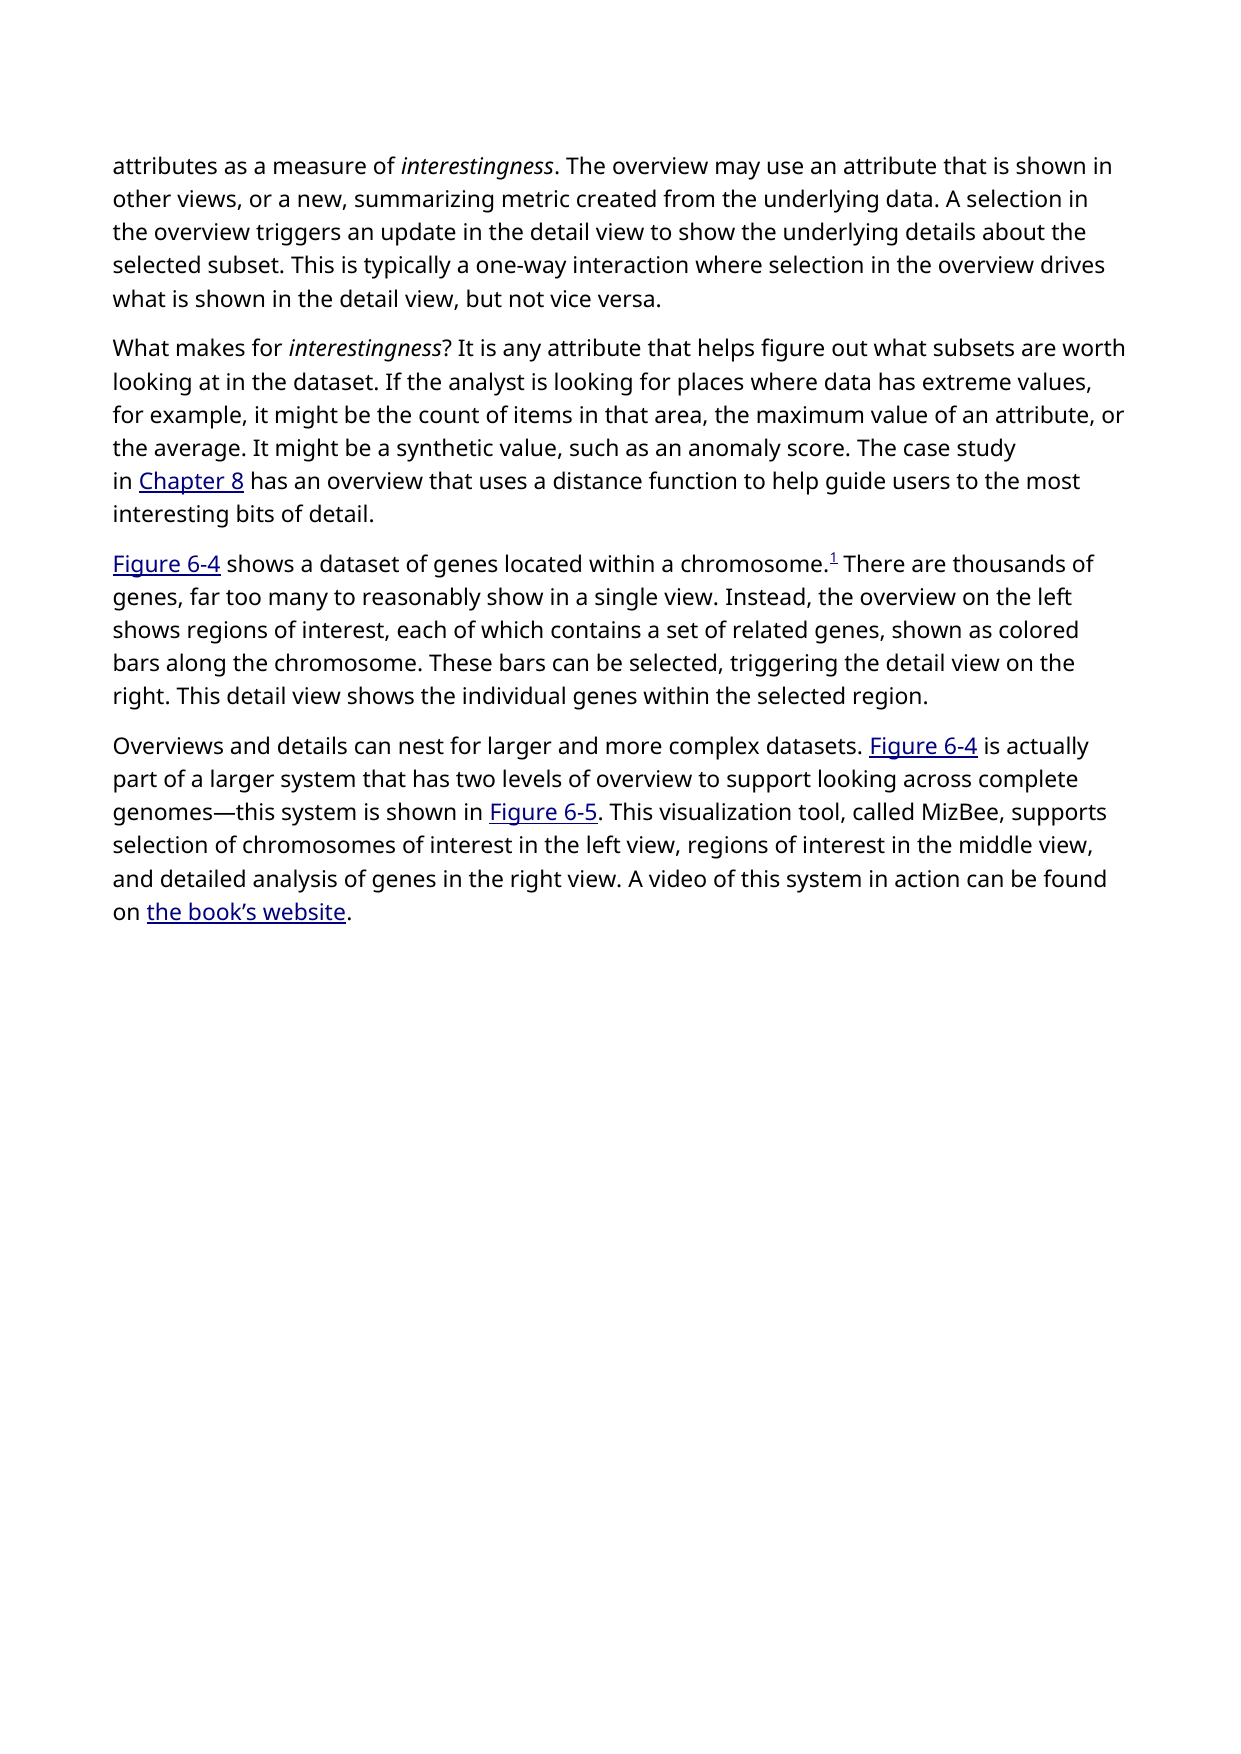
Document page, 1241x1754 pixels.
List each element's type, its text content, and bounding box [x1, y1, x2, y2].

text Overviews and details can nest for larger and more complex datasets. Figure 6-4 is actually part of a larger system that has two levels of overview to support looking across complete genomes—this system is shown in Figure 6-5. This visualization tool, called MizBee, supports selection of chromosomes of interest in the left view, regions of interest in the middle view, and detailed analysis of genes in the right view. A video of this system in action can be found on the book’s website. [112, 730, 1128, 927]
text What makes for interestingness? It is any attribute that helps figure out what subsets are worth looking at in the dataset. If the analyst is looking for places where data has extreme values, for example, it might be the count of items in that area, the maximum value of an attribute, or the average. It might be a synthetic value, such as an anomaly score. The case study in Chapter 8 has an overview that uses a distance function to help guide users to the most interesting bits of detail. [112, 332, 1128, 529]
text attributes as a measure of interestingness. The overview may use an attribute that is shown in other views, or a new, summarizing metric created from the underlying data. A selection in the overview triggers an update in the detail view to show the underlying details about the selected subset. This is typically a one-way interaction where selection in the overview drives what is shown in the detail view, but not vice versa. [112, 150, 1128, 314]
text Figure 6-4 shows a dataset of genes located within a chromosome.1 There are thousands of genes, far too many to reasonably show in a single view. Instead, the overview on the left shows regions of interest, each of which contains a set of related genes, shown as colored bars along the chromosome. These bars can be selected, triggering the detail view on the right. This detail view shows the individual genes within the selected region. [112, 548, 1128, 711]
